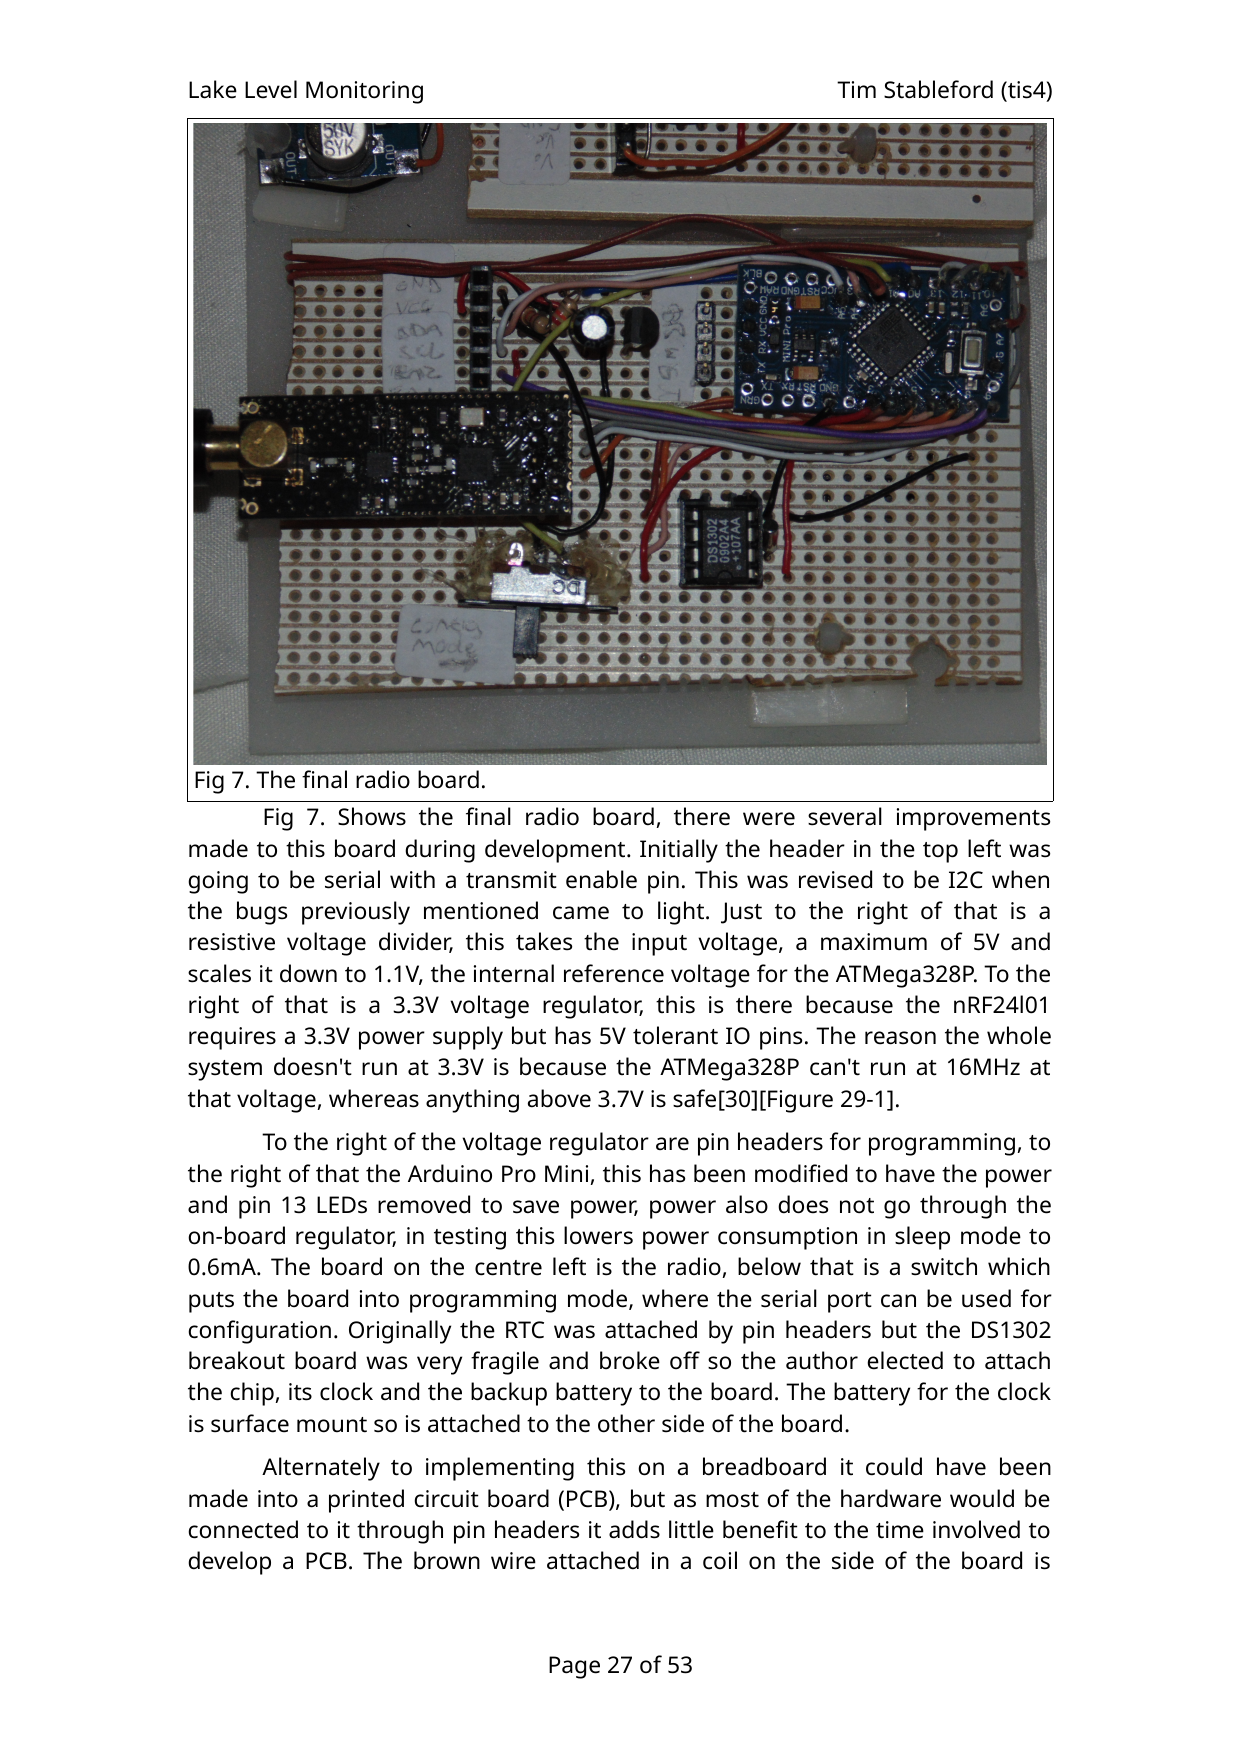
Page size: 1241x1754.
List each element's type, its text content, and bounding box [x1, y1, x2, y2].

text To the right of the voltage regulator are pin headers for programming, to the right of that the Arduino Pro Mini, this has been modified to have the power and pin 13 LEDs removed to save power, power also does not go through the on-board regulator, in testing this lowers power consumption in sleep mode to 0.6mA. The board on the centre left is the radio, below that is a switch which puts the board into programming mode, where the serial port can be used for configuration. Originally the RTC was attached by pin headers but the DS1302 breakout board was very fragile and broke off so the author elected to attach the chip, its clock and the backup battery to the board. The battery for the clock is surface mount so is attached to the other side of the board. [187, 1126, 1053, 1439]
picture [193, 123, 1047, 765]
text Alternately to implementing this on a breadboard it could have been made into a printed circuit board (PCB), but as most of the hardware would be connected to it through pin headers it adds little benefit to the time involved to develop a PCB. The brown wire attached in a coil on the side of the board is [187, 1451, 1053, 1576]
table_header Fig 7. The final radio board. [188, 119, 1053, 801]
text Fig 7. Shows the final radio board, there were several improvements made to this board during development. Initially the header in the top left was going to be serial with a transmit enable pin. This was revised to be I2C when the bugs previously mentioned came to light. Just to the right of that is a resistive voltage divider, this takes the input voltage, a maximum of 5V and scales it down to 1.1V, the internal reference voltage for the ATMega328P. To the right of that is a 3.3V voltage regulator, this is there because the nRF24l01 requires a 3.3V power supply but has 5V tolerant IO pins. The reason the whole system doesn't run at 3.3V is because the ATMega328P can't run at 16MHz at that voltage, whereas anything above 3.7V is safe[30][Figure 29-1]. [187, 802, 1053, 1114]
